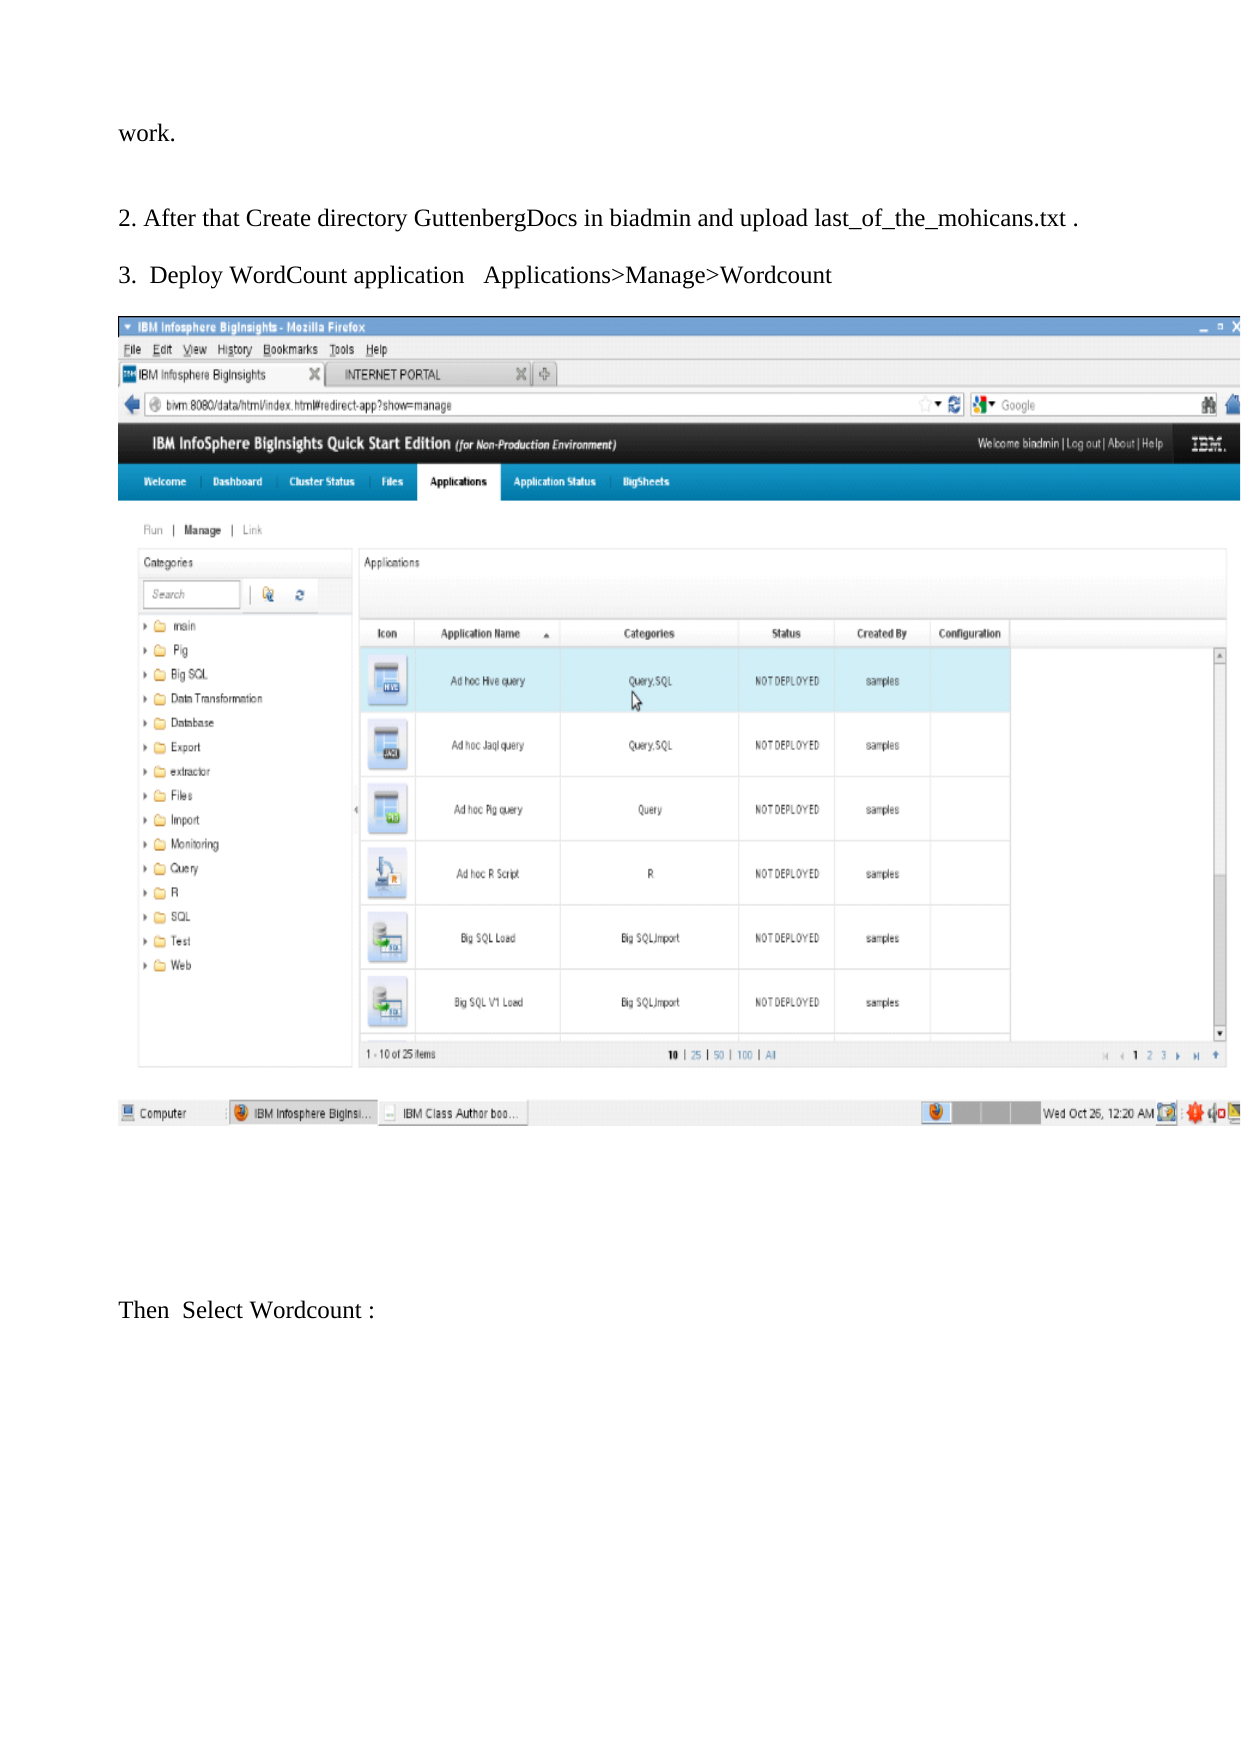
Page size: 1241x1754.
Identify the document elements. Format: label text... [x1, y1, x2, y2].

text 3. Deploy WordCount application Applications>Manage>Wordcount [118, 260, 1122, 288]
text work. [118, 118, 1122, 147]
text Then Select Wordcount : [118, 1295, 1122, 1323]
text 2. After that Create directory GuttenbergDocs in biadmin and upload last_of_the_mohicans.txt . [118, 203, 1122, 232]
